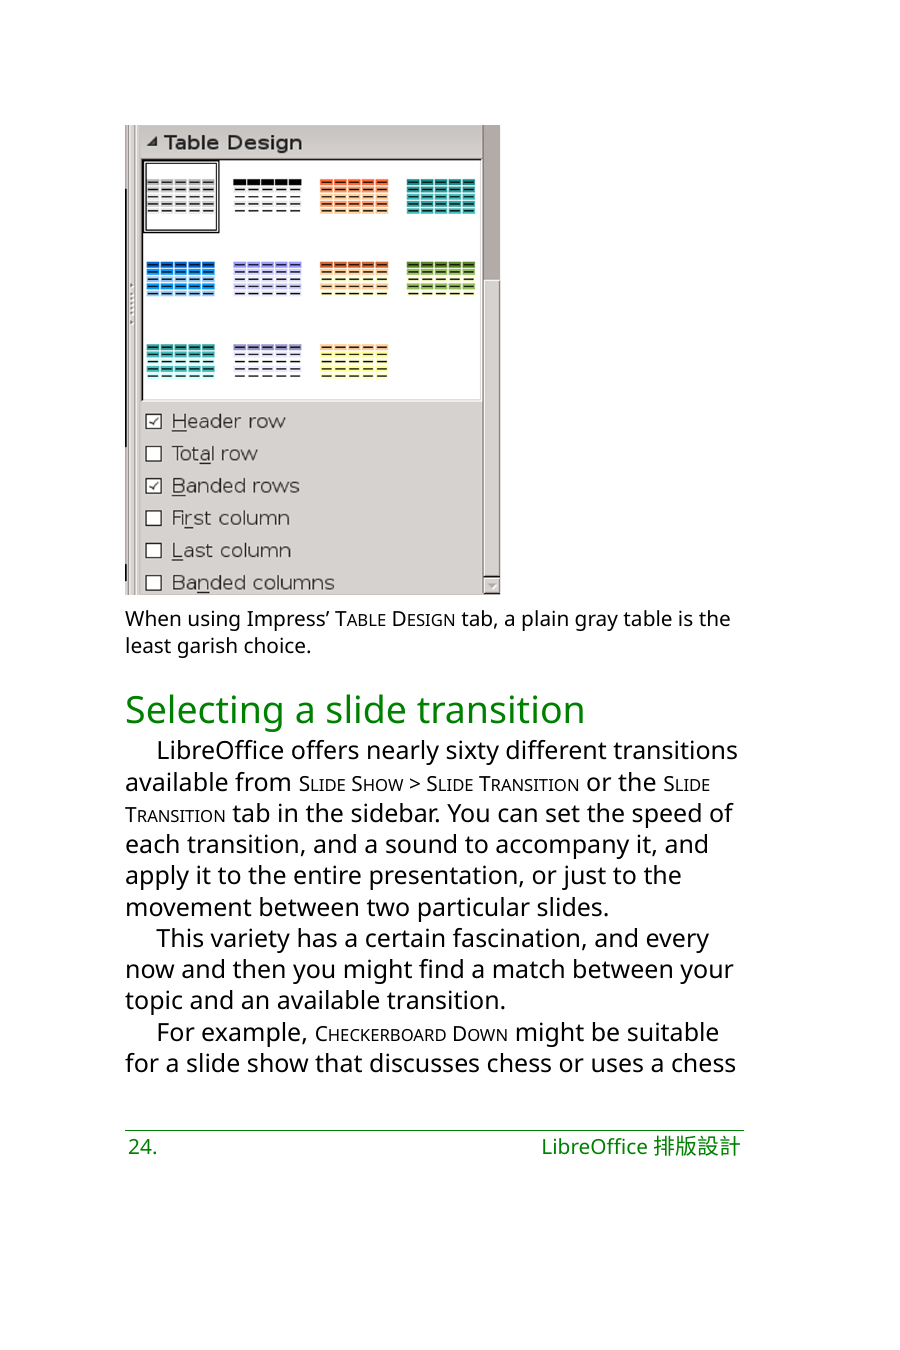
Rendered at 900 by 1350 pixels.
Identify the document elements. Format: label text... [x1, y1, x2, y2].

picture [125, 125, 501, 595]
text For example, Checkerboard Down might be suitable for a slide show that discusses chess or uses a chess [125, 1016, 744, 1078]
text This variety has a certain fascination, and every now and then you might find a match between your topic and an available transition. [125, 922, 744, 1016]
text LibreOffice offers nearly sixty different transitions available from Slide Show > Slide Transition or the Slide Transition tab in the sidebar. You can set the speed of each transition, and a sound to accompany it, and apply it to the entire presentation, or just to the movement between two particular slides. [125, 735, 744, 922]
table_cell When using Impress’ Table Design tab, a plain gray table is the least garish choice. [125, 597, 744, 659]
table_header [501, 125, 744, 594]
subtitle Selecting a slide transition [125, 684, 744, 735]
